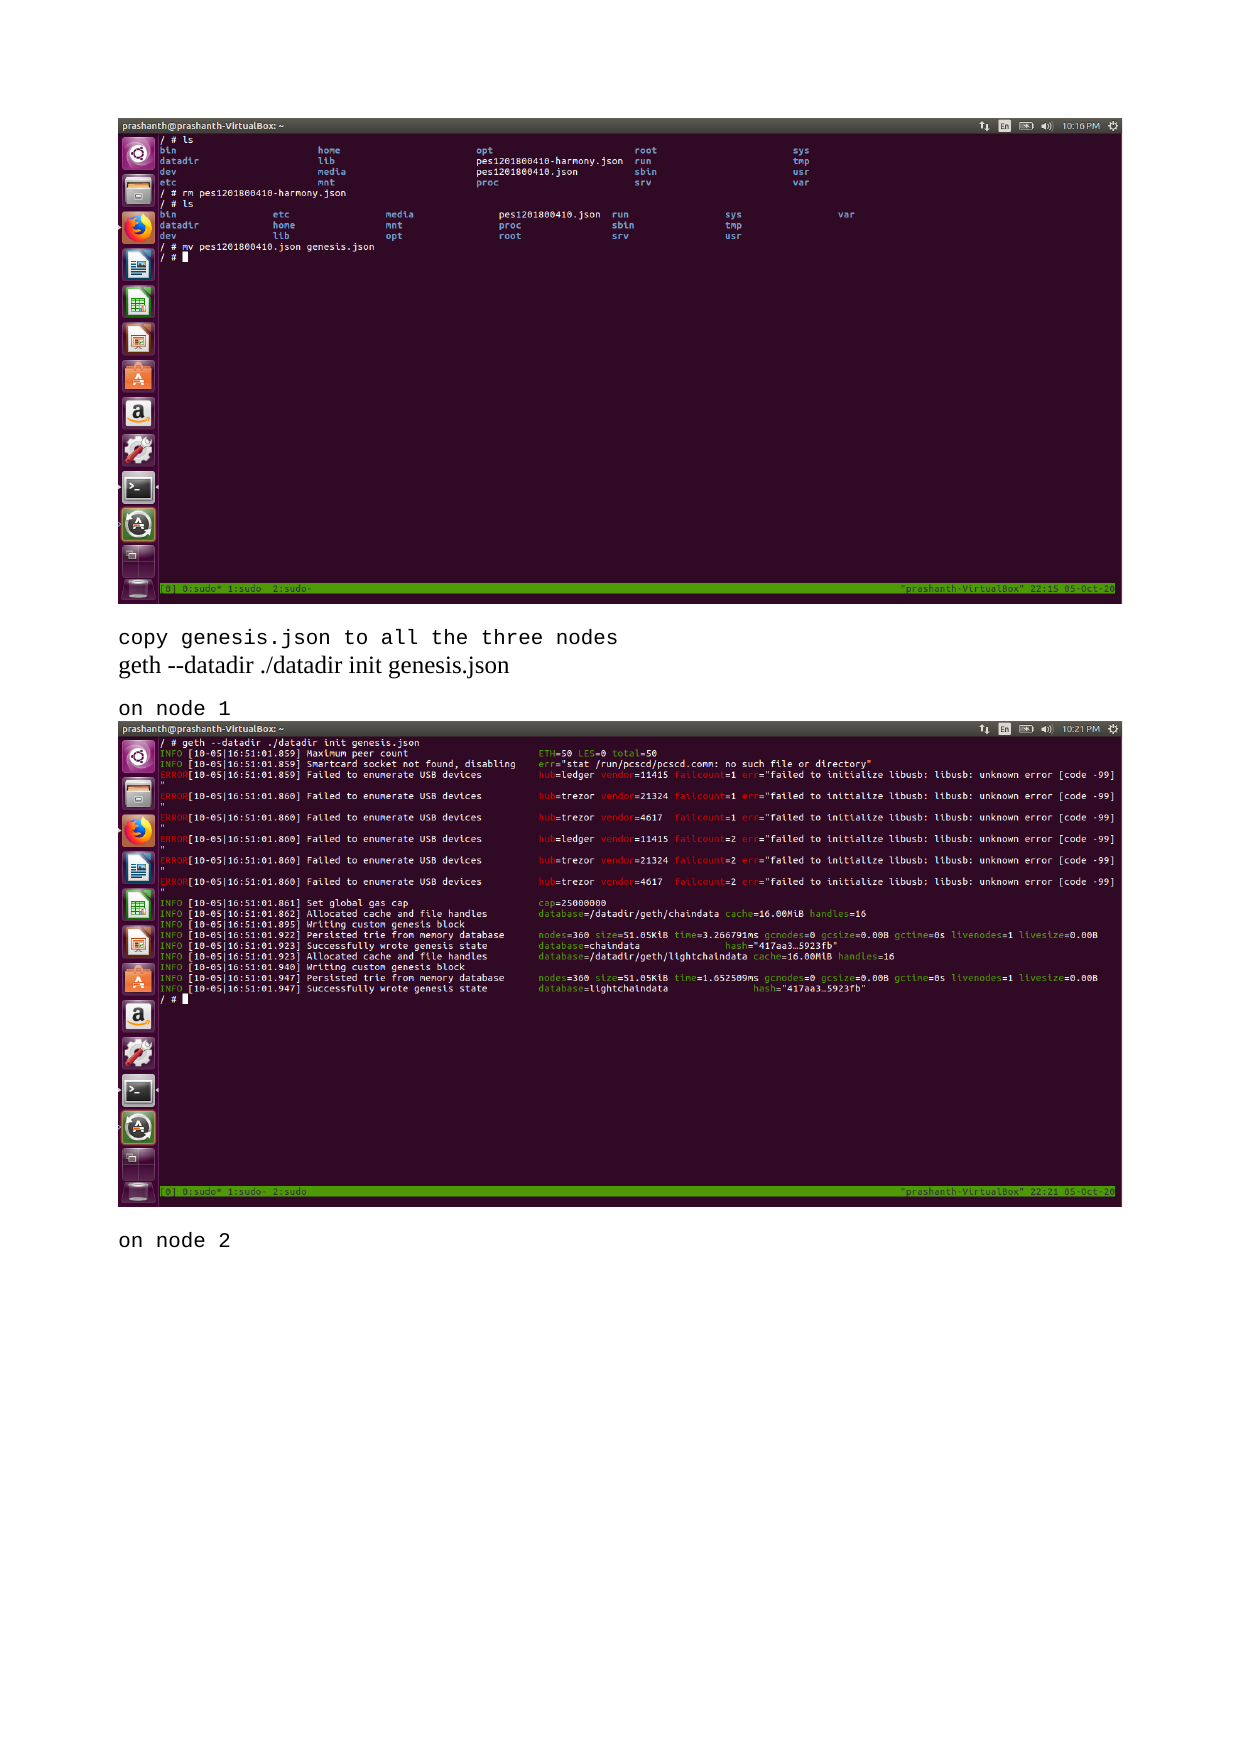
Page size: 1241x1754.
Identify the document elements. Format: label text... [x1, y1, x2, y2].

text copy genesis.json to all the three nodes [118, 627, 1122, 650]
picture [118, 118, 1123, 604]
picture [118, 721, 1123, 1207]
text on node 1 [118, 698, 1122, 721]
text on node 2 [118, 1230, 1122, 1254]
text geth --datadir ./datadir init genesis.json [118, 650, 1122, 679]
